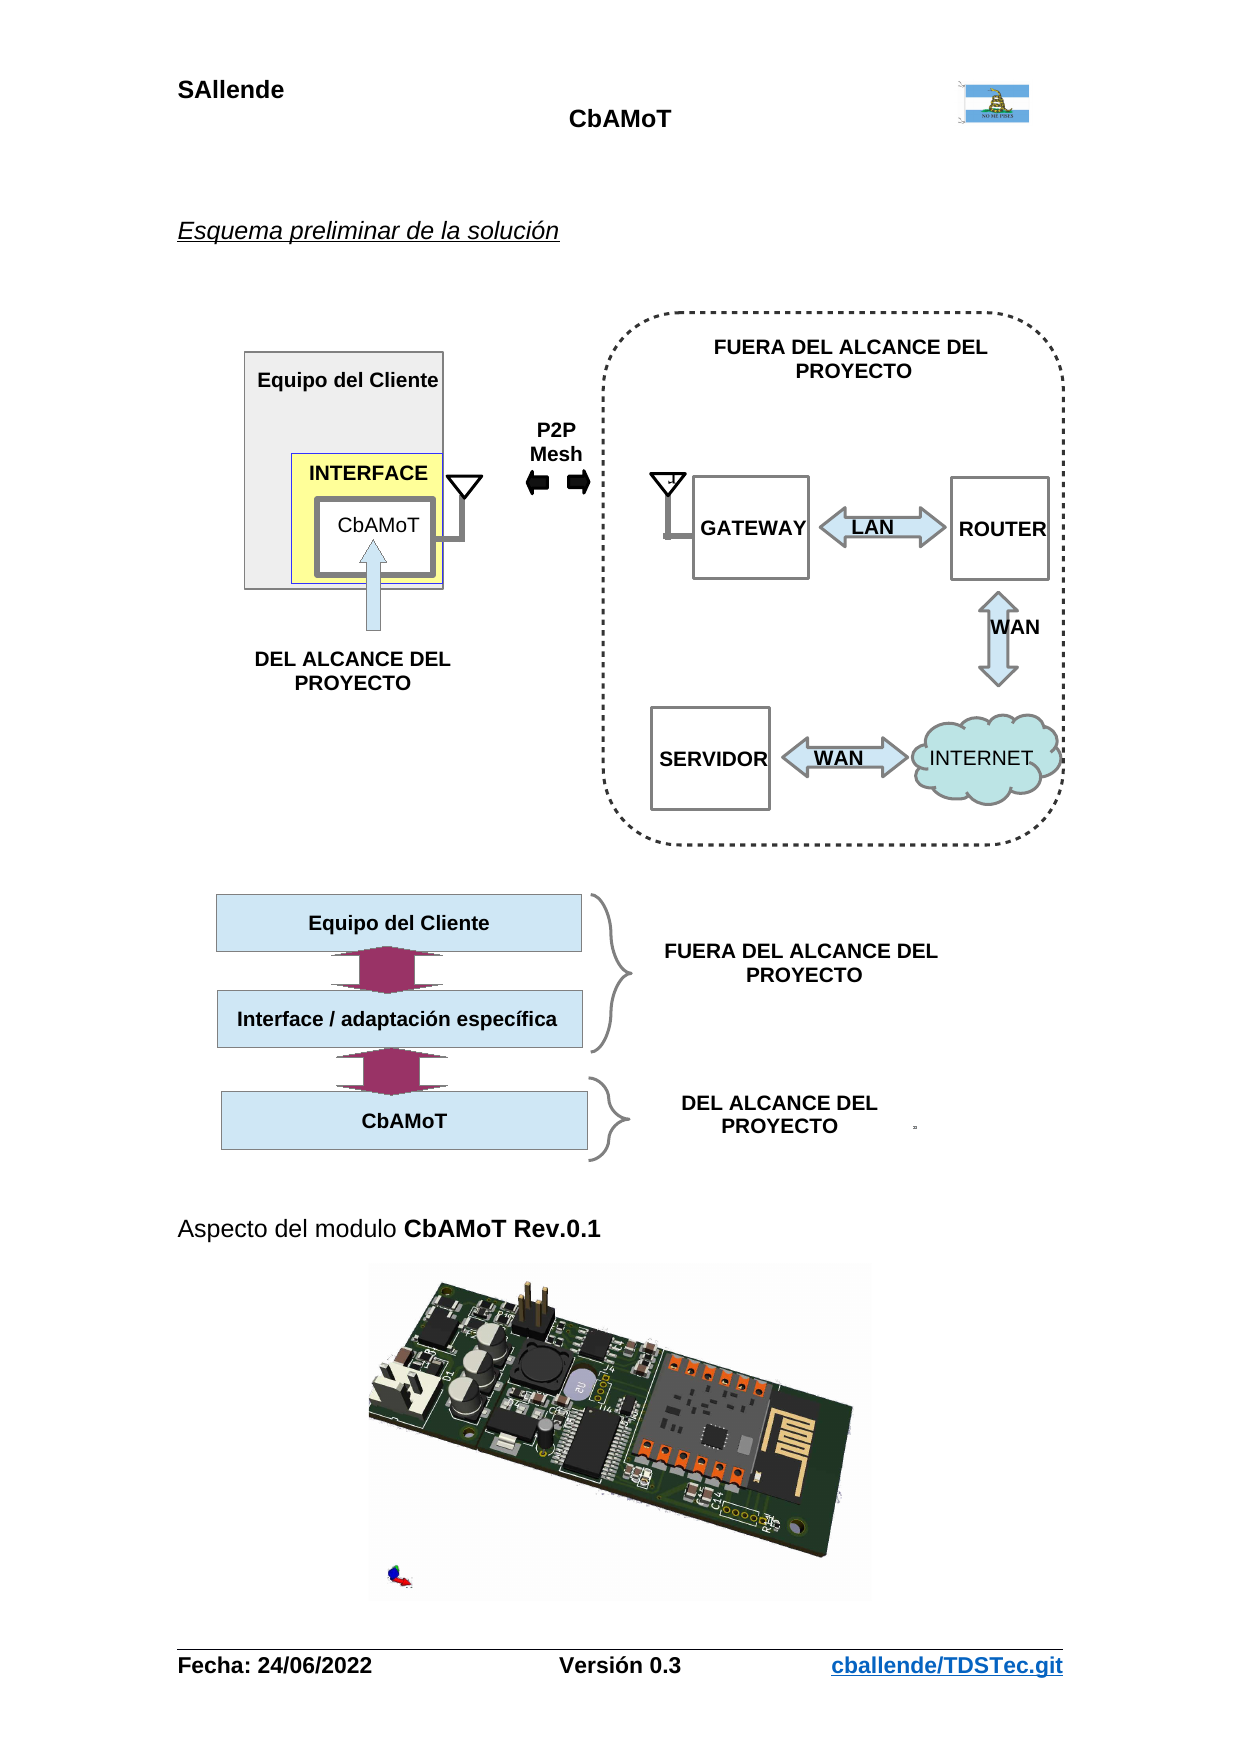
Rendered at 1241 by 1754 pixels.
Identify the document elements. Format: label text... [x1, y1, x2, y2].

subtitle Aspecto del modulo CbAMoT Rev.0.1 [177, 1214, 1063, 1242]
picture [368, 1263, 872, 1601]
picture [954, 79, 1033, 126]
subtitle Esquema preliminar de la solución [177, 216, 1063, 245]
